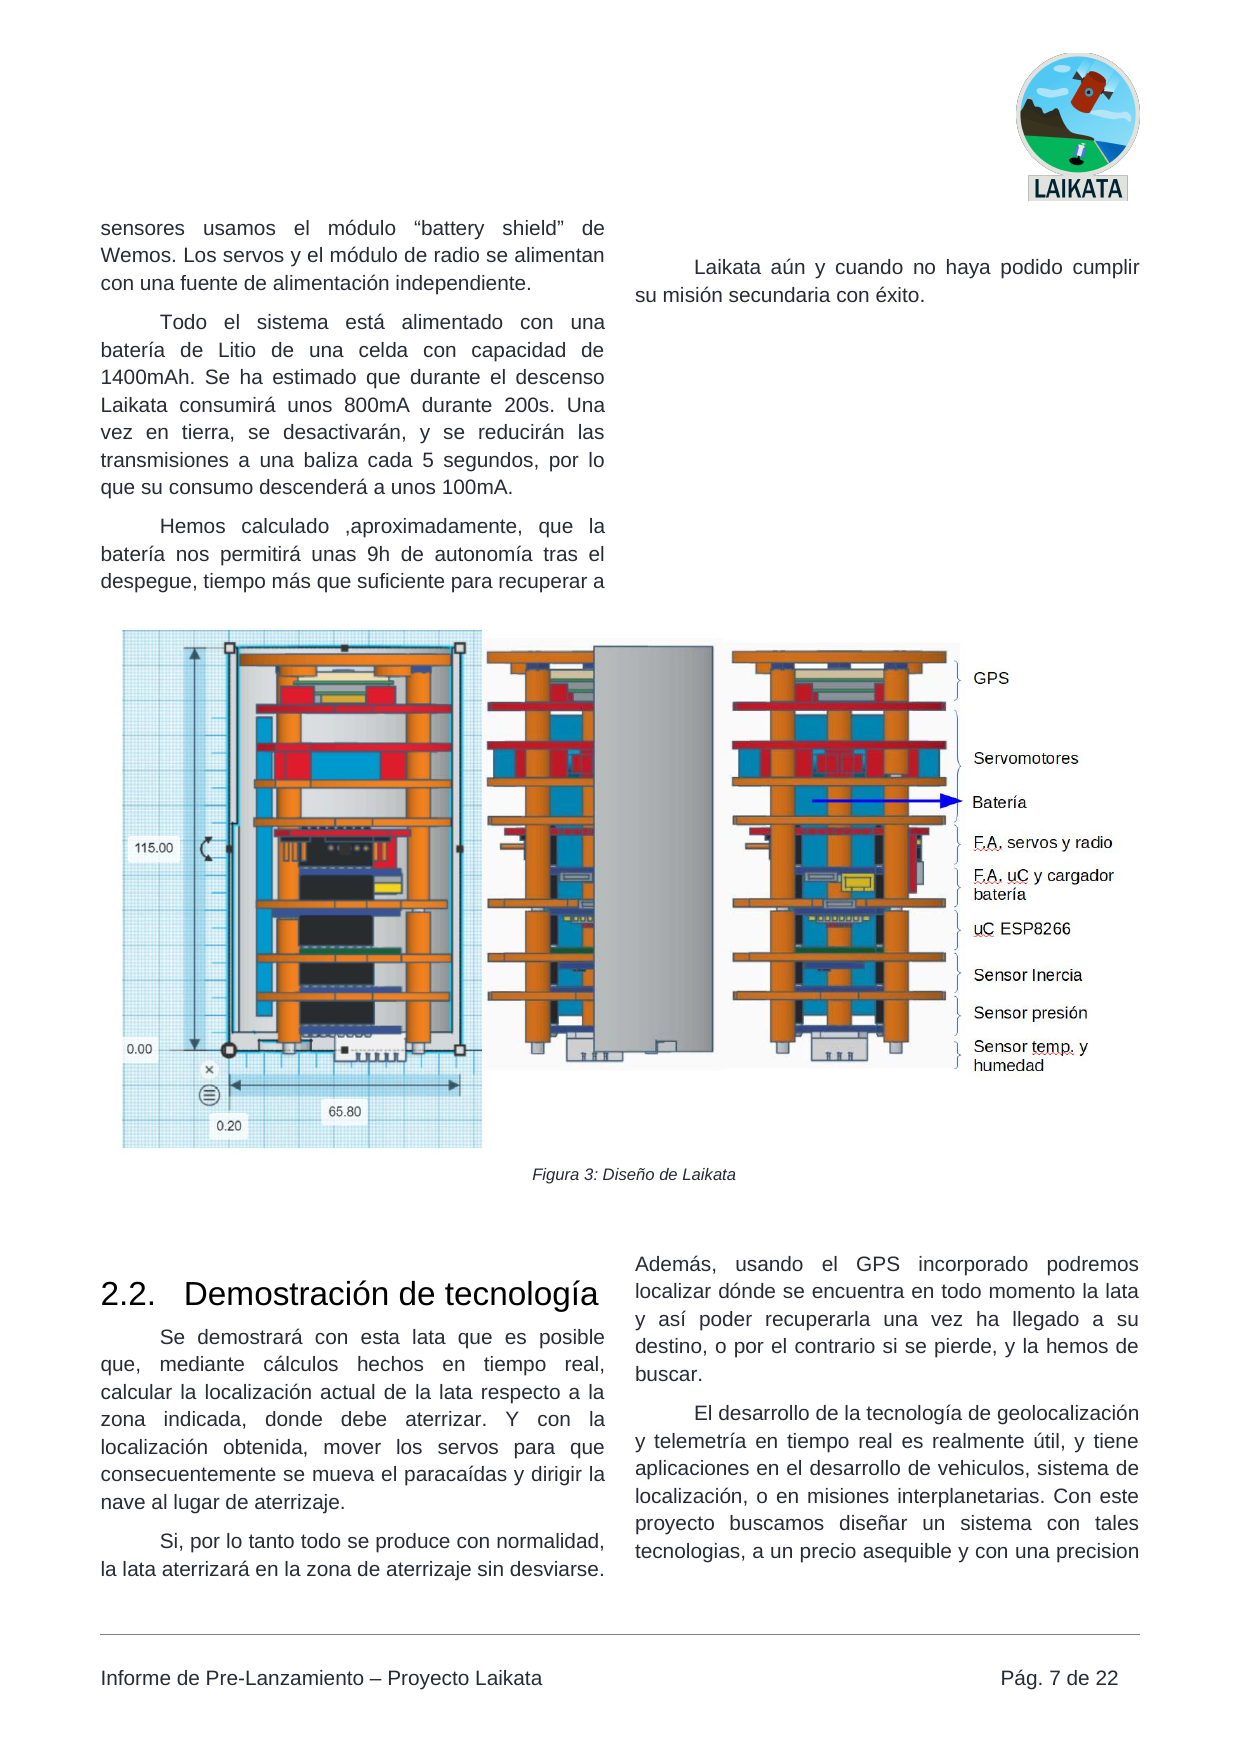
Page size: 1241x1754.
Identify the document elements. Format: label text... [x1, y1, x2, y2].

text Laikata aún y cuando no haya podido cumplir su misión secundaria con éxito. [635, 255, 1140, 307]
subtitle 2.2. Demostración de tecnología [100, 634, 605, 1312]
text sensores usamos el módulo “battery shield” de Wemos. Los servos y el módulo de radio se alimentan con una fuente de alimentación independiente. [100, 216, 605, 295]
text Hemos calculado ,aproximadamente, que la batería nos permitirá unas 9h de autonomía tras el despegue, tiempo más que suficiente para recuperar a [100, 514, 605, 593]
text Se demostrará con esta lata que es posible que, mediante cálculos hechos en tiempo real, calcular la localización actual de la lata respecto a la zona indicada, donde debe aterrizar. Y con la localización obtenida, mover los servos para que consecuentemente se mueva el paracaídas y dirigir la nave al lugar de aterrizaje. [100, 1325, 605, 1514]
text [635, 597, 1140, 632]
text El desarrollo de la tecnología de geolocalización y telemetría en tiempo real es realmente útil, y tiene aplicaciones en el desarrollo de vehiculos, sistema de localización, o en misiones interplanetarias. Con este proyecto buscamos diseñar un sistema con tales tecnologias, a un precio asequible y con una precision [635, 1401, 1140, 1562]
picture [1016, 53, 1140, 201]
text Todo el sistema está alimentado con una batería de Litio de una celda con capacidad de 1400mAh. Se ha estimado que durante el descenso Laikata consumirá unos 800mA durante 200s. Una vez en tierra, se desactivarán, y se reducirán las transmisiones a una baliza cada 5 segundos, por lo que su consumo descenderá a unos 100mA. [100, 310, 605, 499]
text [112, 1184, 1156, 1203]
text Además, usando el GPS incorporado podremos localizar dónde se encuentra en todo momento la lata y así poder recuperarla una vez ha llegado a su destino, o por el contrario si se pierde, y la hemos de buscar. [635, 1203, 1140, 1386]
text Figura 3: Diseño de Laikata [112, 632, 1156, 1184]
text Si, por lo tanto todo se produce con normalidad, la lata aterrizará en la zona de aterrizaje sin desviarse. [100, 1529, 605, 1581]
picture [111, 618, 1131, 1162]
